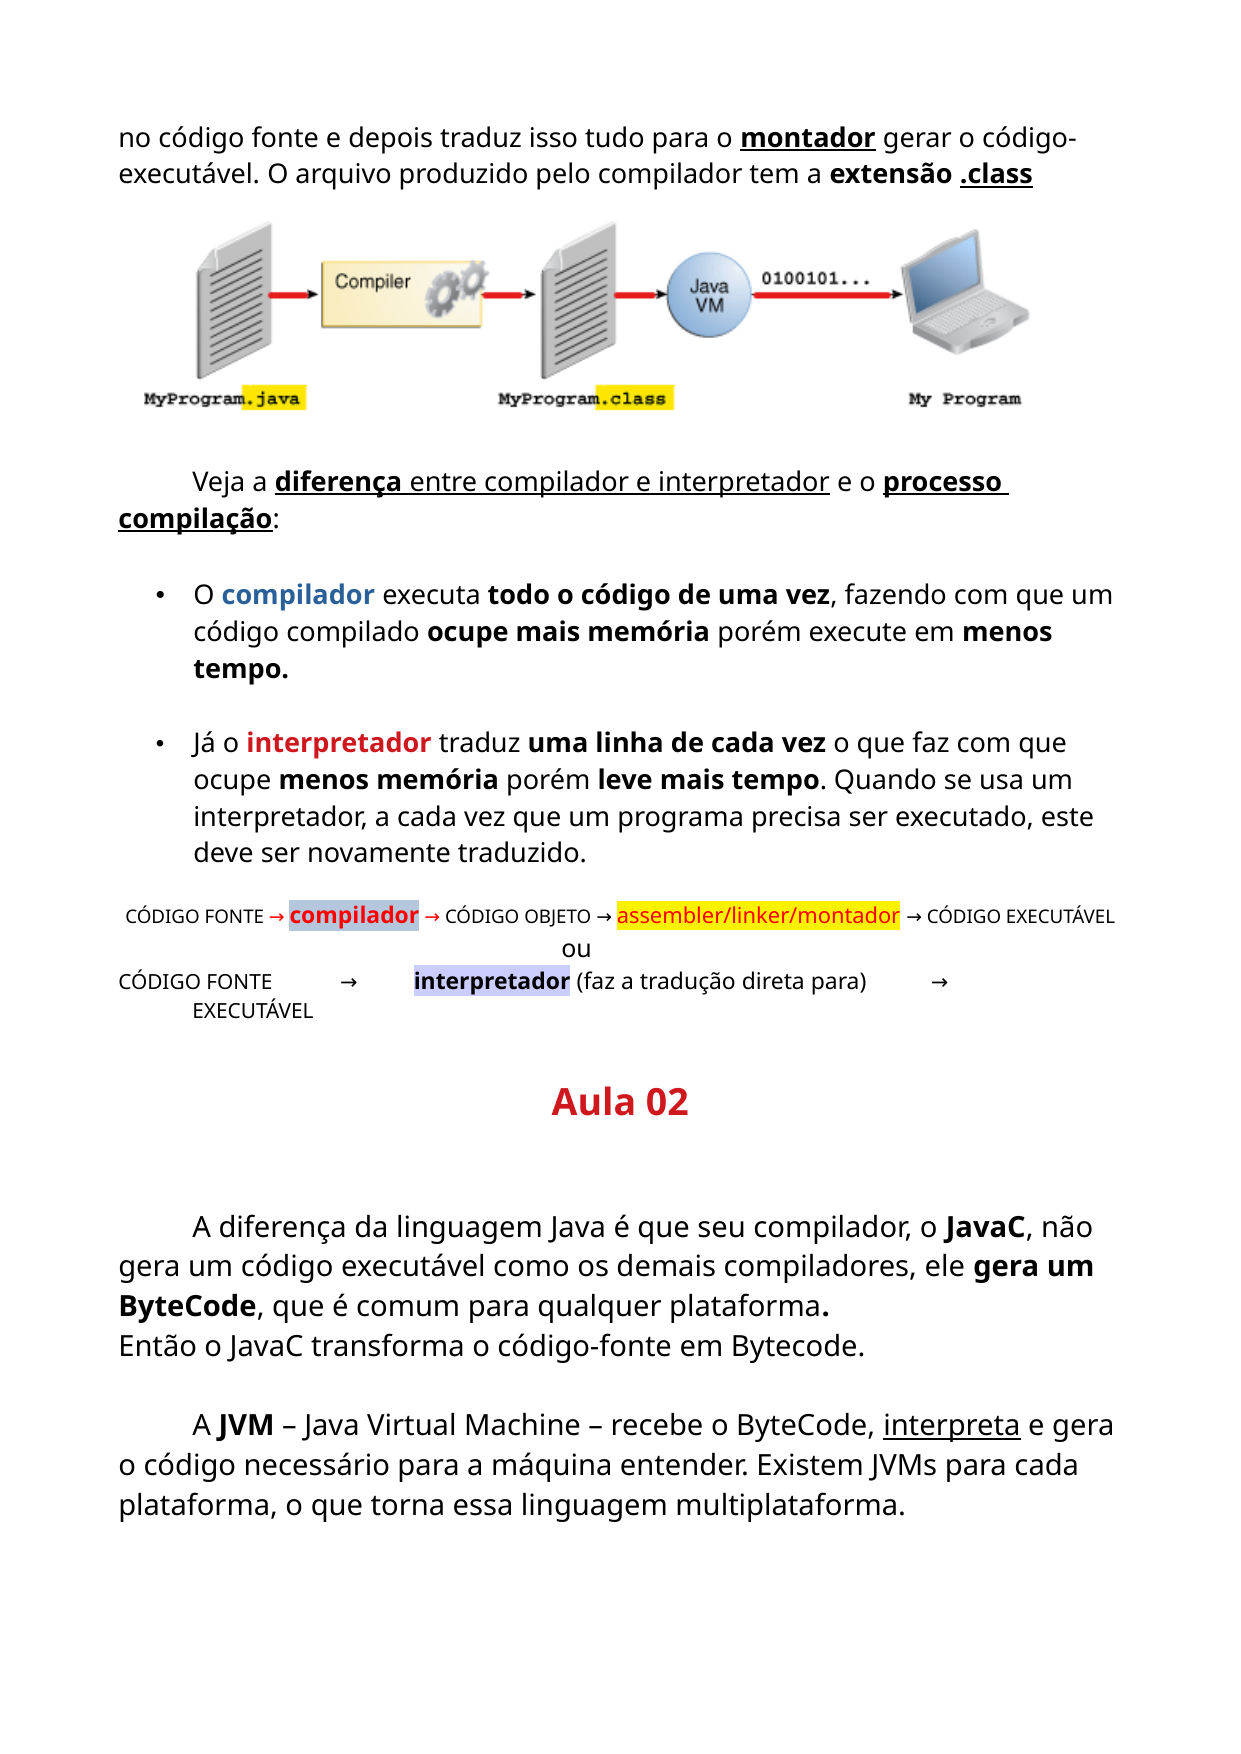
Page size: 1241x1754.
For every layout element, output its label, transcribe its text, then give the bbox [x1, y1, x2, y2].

text no código fonte e depois traduz isso tudo para o montador gerar o código-executável. O arquivo produzido pelo compilador tem a extensão .class [118, 118, 1122, 192]
list O compilador executa todo o código de uma vez, fazendo com que um código compilado ocupe mais memória porém execute em menos tempo. [156, 576, 1122, 723]
text A diferença da linguagem Java é que seu compilador, o JavaC, não gera um código executável como os demais compiladores, ele gera um ByteCode, que é comum para qualquer plataforma. [118, 1206, 1122, 1325]
text CÓDIGO FONTE → compilador → CÓDIGO OBJETO → assembler/linker/montador → CÓDIGO EXECUTÁVEL [118, 899, 1122, 931]
picture [118, 206, 1053, 426]
text A JVM – Java Virtual Machine – recebe o ByteCode, interpreta e gera o código necessário para a máquina entender. Existem JVMs para cada plataforma, o que torna essa linguagem multiplataforma. [118, 1404, 1122, 1523]
text Veja a diferença entre compilador e interpretador e o processo compilação: [118, 462, 1122, 576]
text Aula 02 [118, 1076, 1122, 1127]
text Então o JavaC transforma o código-fonte em Bytecode. [118, 1325, 1122, 1365]
text ou CÓDIGO FONTE → interpretador (faz a tradução direta para) → EXECUTÁVEL [118, 931, 1122, 1024]
list Já o interpretador traduz uma linha de cada vez o que faz com que ocupe menos memória porém leve mais tempo. Quando se usa um interpretador, a cada vez que um programa precisa ser executado, este deve ser novamente traduzido. [156, 723, 1122, 899]
